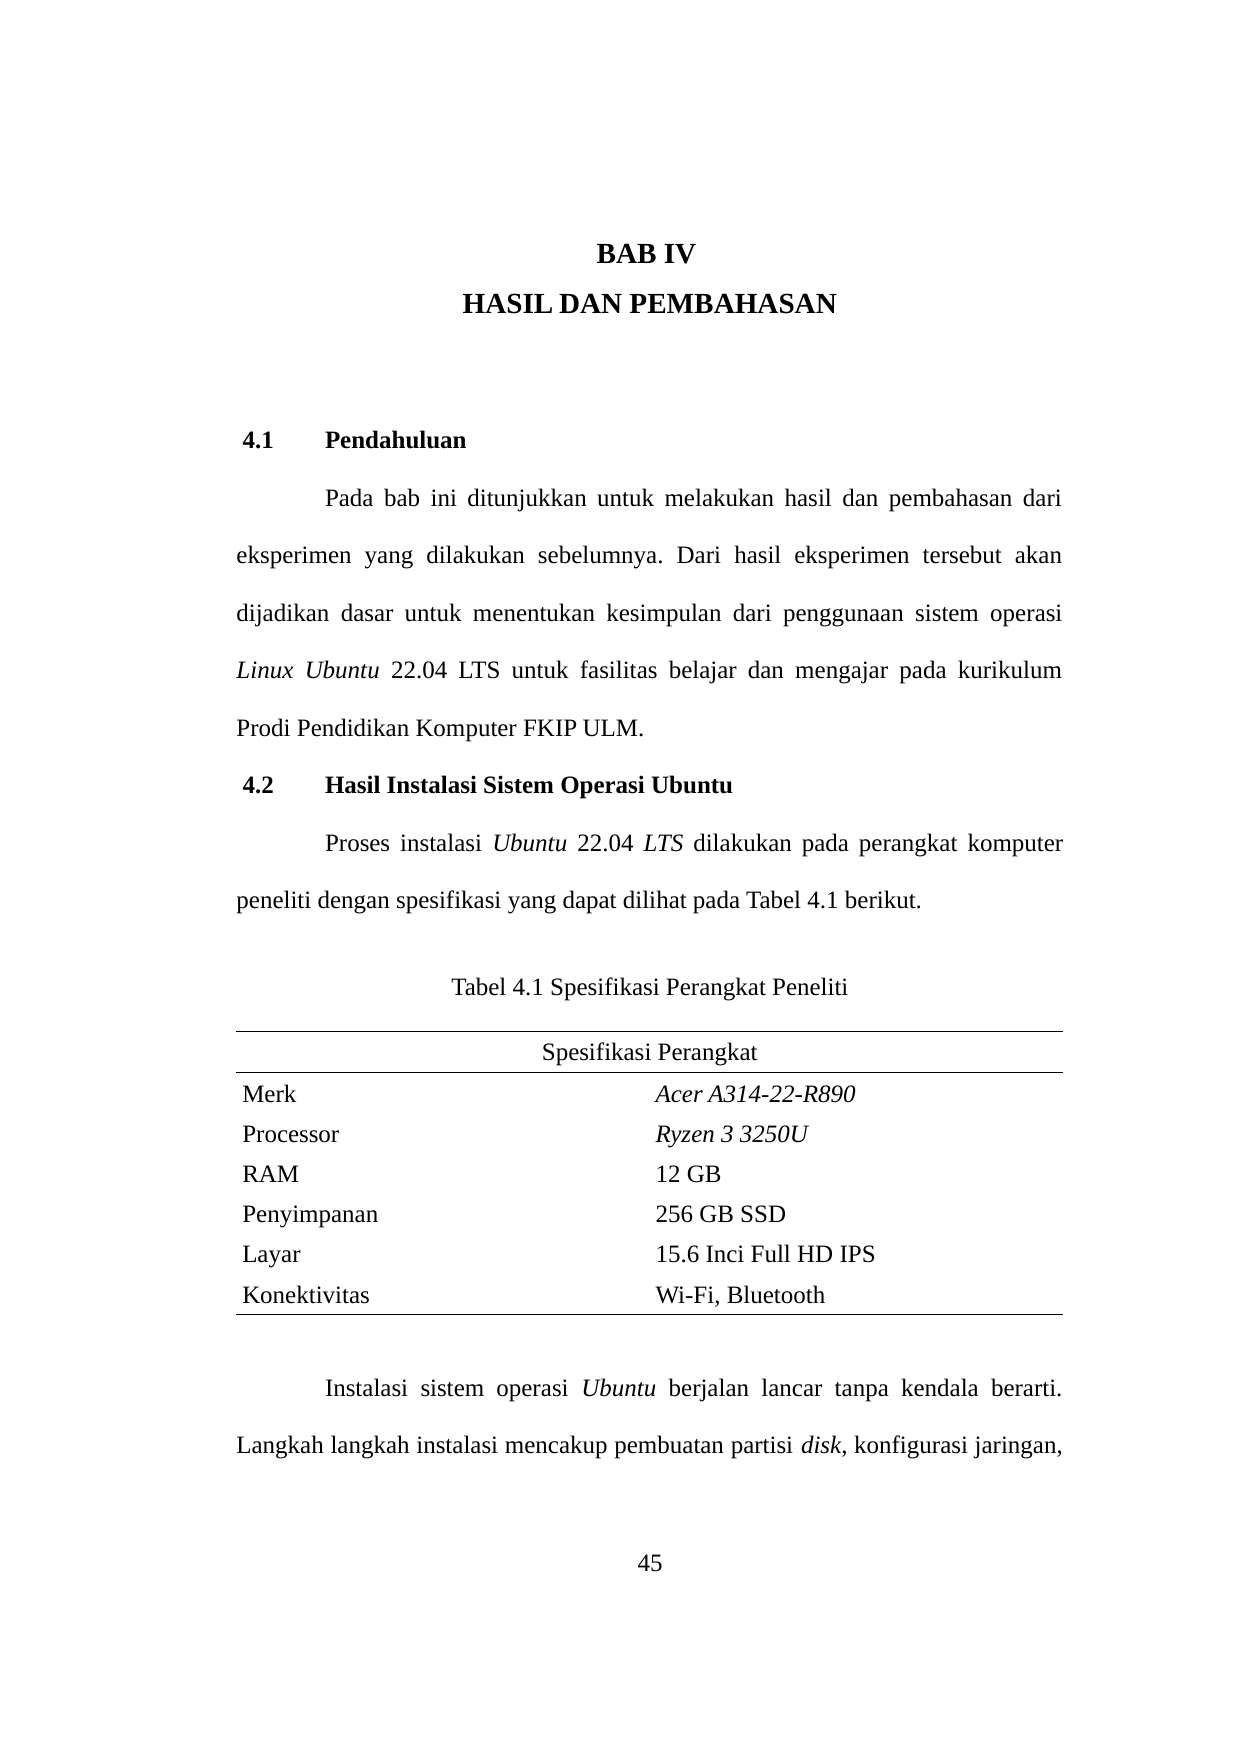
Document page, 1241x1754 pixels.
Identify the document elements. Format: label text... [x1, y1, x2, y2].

subtitle Hasil Instalasi Sistem Operasi Ubuntu [236, 770, 1063, 799]
table_cell Penyimpanan [236, 1194, 649, 1234]
table_cell RAM [236, 1153, 649, 1193]
table_cell Acer A314-22-R890 [650, 1073, 1063, 1113]
text Tabel 4.1 Spesifikasi perangkat peneliti [236, 972, 1063, 1001]
table_cell 256 GB SSD [650, 1194, 1063, 1234]
text Proses instalasi Ubuntu 22.04 LTS dilakukan pada perangkat komputer peneliti dengan spesifikasi yang dapat dilihat pada Tabel 4.1 berikut. [236, 828, 1063, 914]
subtitle HASIL DAN PEMBAHASAN [236, 236, 1063, 320]
subtitle Pendahuluan [236, 425, 1063, 454]
table_header Spesifikasi Perangkat [236, 1032, 1063, 1072]
table_cell Merk [236, 1073, 649, 1113]
text Instalasi sistem operasi Ubuntu berjalan lancar tanpa kendala berarti. Langkah langkah instalasi mencakup pembuatan partisi disk, konfigurasi jaringan, [236, 1373, 1063, 1459]
table_cell Ryzen 3 3250U [650, 1113, 1063, 1153]
table_cell Processor [236, 1113, 649, 1153]
text Pada bab ini ditunjukkan untuk melakukan hasil dan pembahasan dari eksperimen yang dilakukan sebelumnya. Dari hasil eksperimen tersebut akan dijadikan dasar untuk menentukan kesimpulan dari penggunaan sistem operasi Linux Ubuntu 22.04 LTS untuk fasilitas belajar dan mengajar pada kurikulum Prodi Pendidikan Komputer FKIP ULM. [236, 483, 1063, 742]
table_cell 12 GB [650, 1153, 1063, 1193]
table_cell Wi-Fi, Bluetooth [650, 1274, 1063, 1314]
table_cell Layar [236, 1234, 649, 1274]
table_cell 15.6 Inci Full HD IPS [650, 1234, 1063, 1274]
table_cell Konektivitas [236, 1274, 649, 1314]
